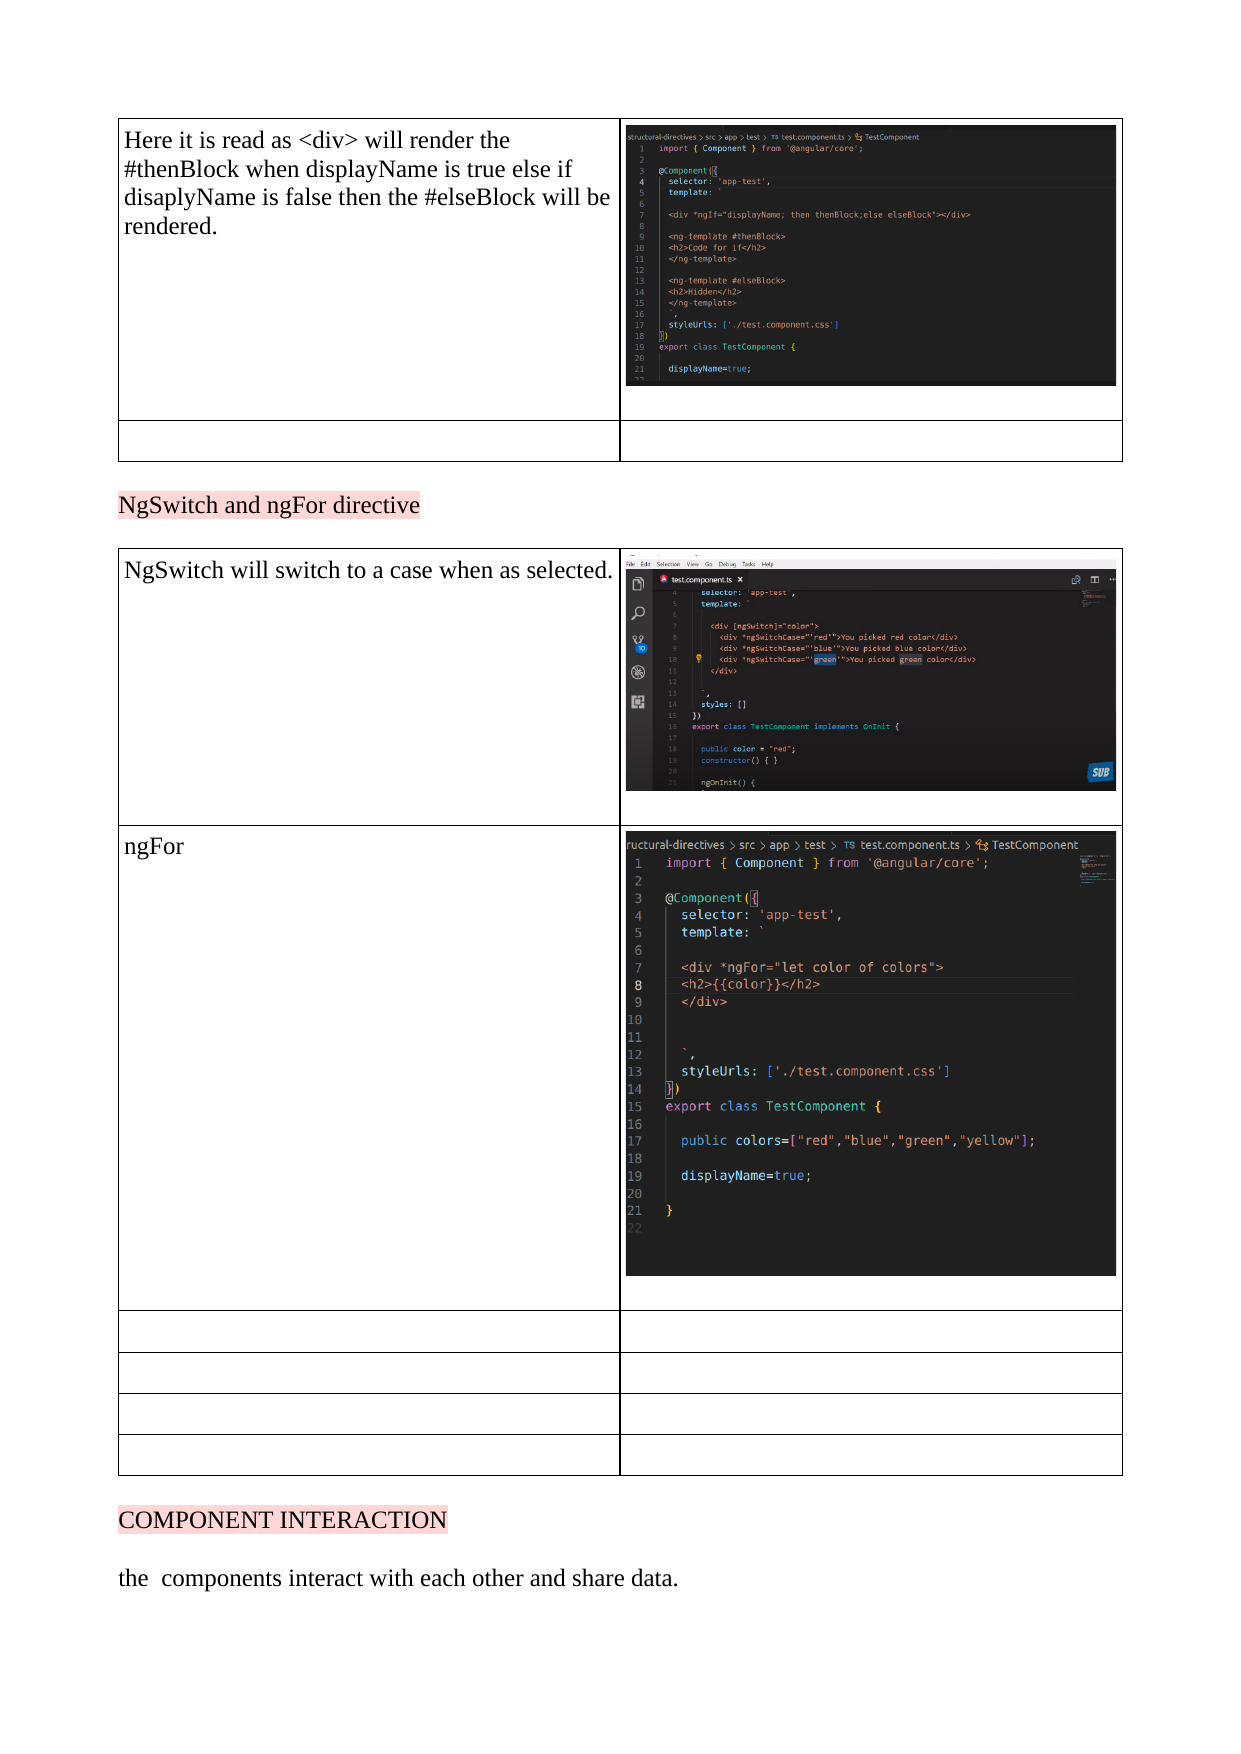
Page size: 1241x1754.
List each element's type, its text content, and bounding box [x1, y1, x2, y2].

table_cell Here it is read as <div> will render the #thenBlock when displayName is true else if disaplyName is false then the #elseBlock will be rendered. [119, 119, 619, 419]
table_header NgSwitch will switch to a case when as selected. [119, 549, 619, 825]
picture [625, 125, 1117, 386]
table_cell [621, 826, 1122, 1310]
text NgSwitch and ngFor directive [118, 462, 1122, 519]
text the components interact with each other and share data. [118, 1563, 1122, 1591]
table_cell ngFor [119, 826, 619, 1310]
table_cell [621, 421, 1122, 461]
table_header [621, 549, 1122, 825]
table_cell [119, 1435, 619, 1475]
table_cell [119, 1353, 619, 1393]
table_cell [621, 1311, 1122, 1352]
table_cell [119, 421, 619, 461]
table_cell [621, 1353, 1122, 1393]
picture [625, 555, 1117, 791]
table_cell [621, 1435, 1122, 1475]
table_cell [621, 119, 1122, 419]
picture [625, 831, 1117, 1276]
table_cell [119, 1394, 619, 1434]
table_cell [119, 1311, 619, 1352]
text COMPONENT INTERACTION [118, 1505, 1122, 1534]
table_cell [621, 1394, 1122, 1434]
